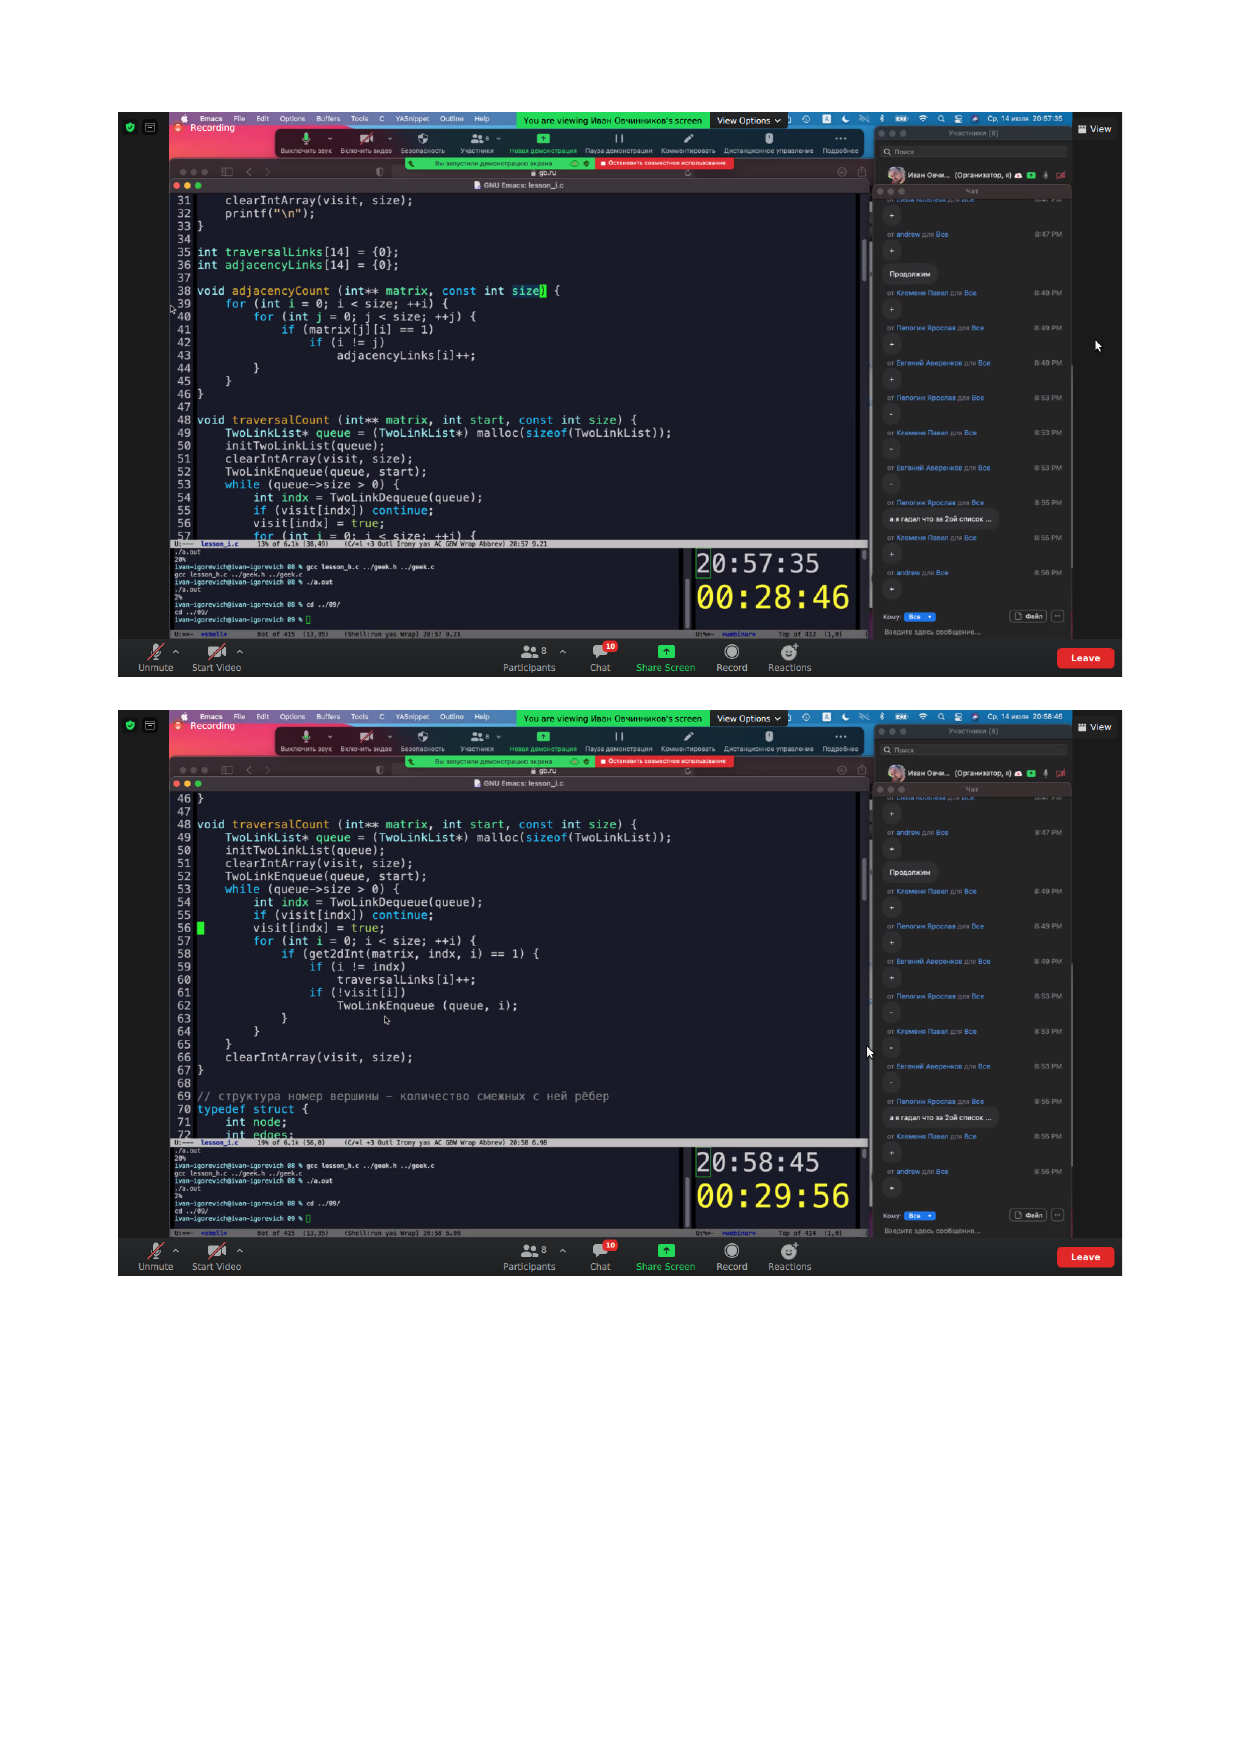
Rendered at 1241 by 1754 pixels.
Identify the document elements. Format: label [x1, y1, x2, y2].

picture [118, 112, 1123, 677]
picture [118, 710, 1123, 1276]
